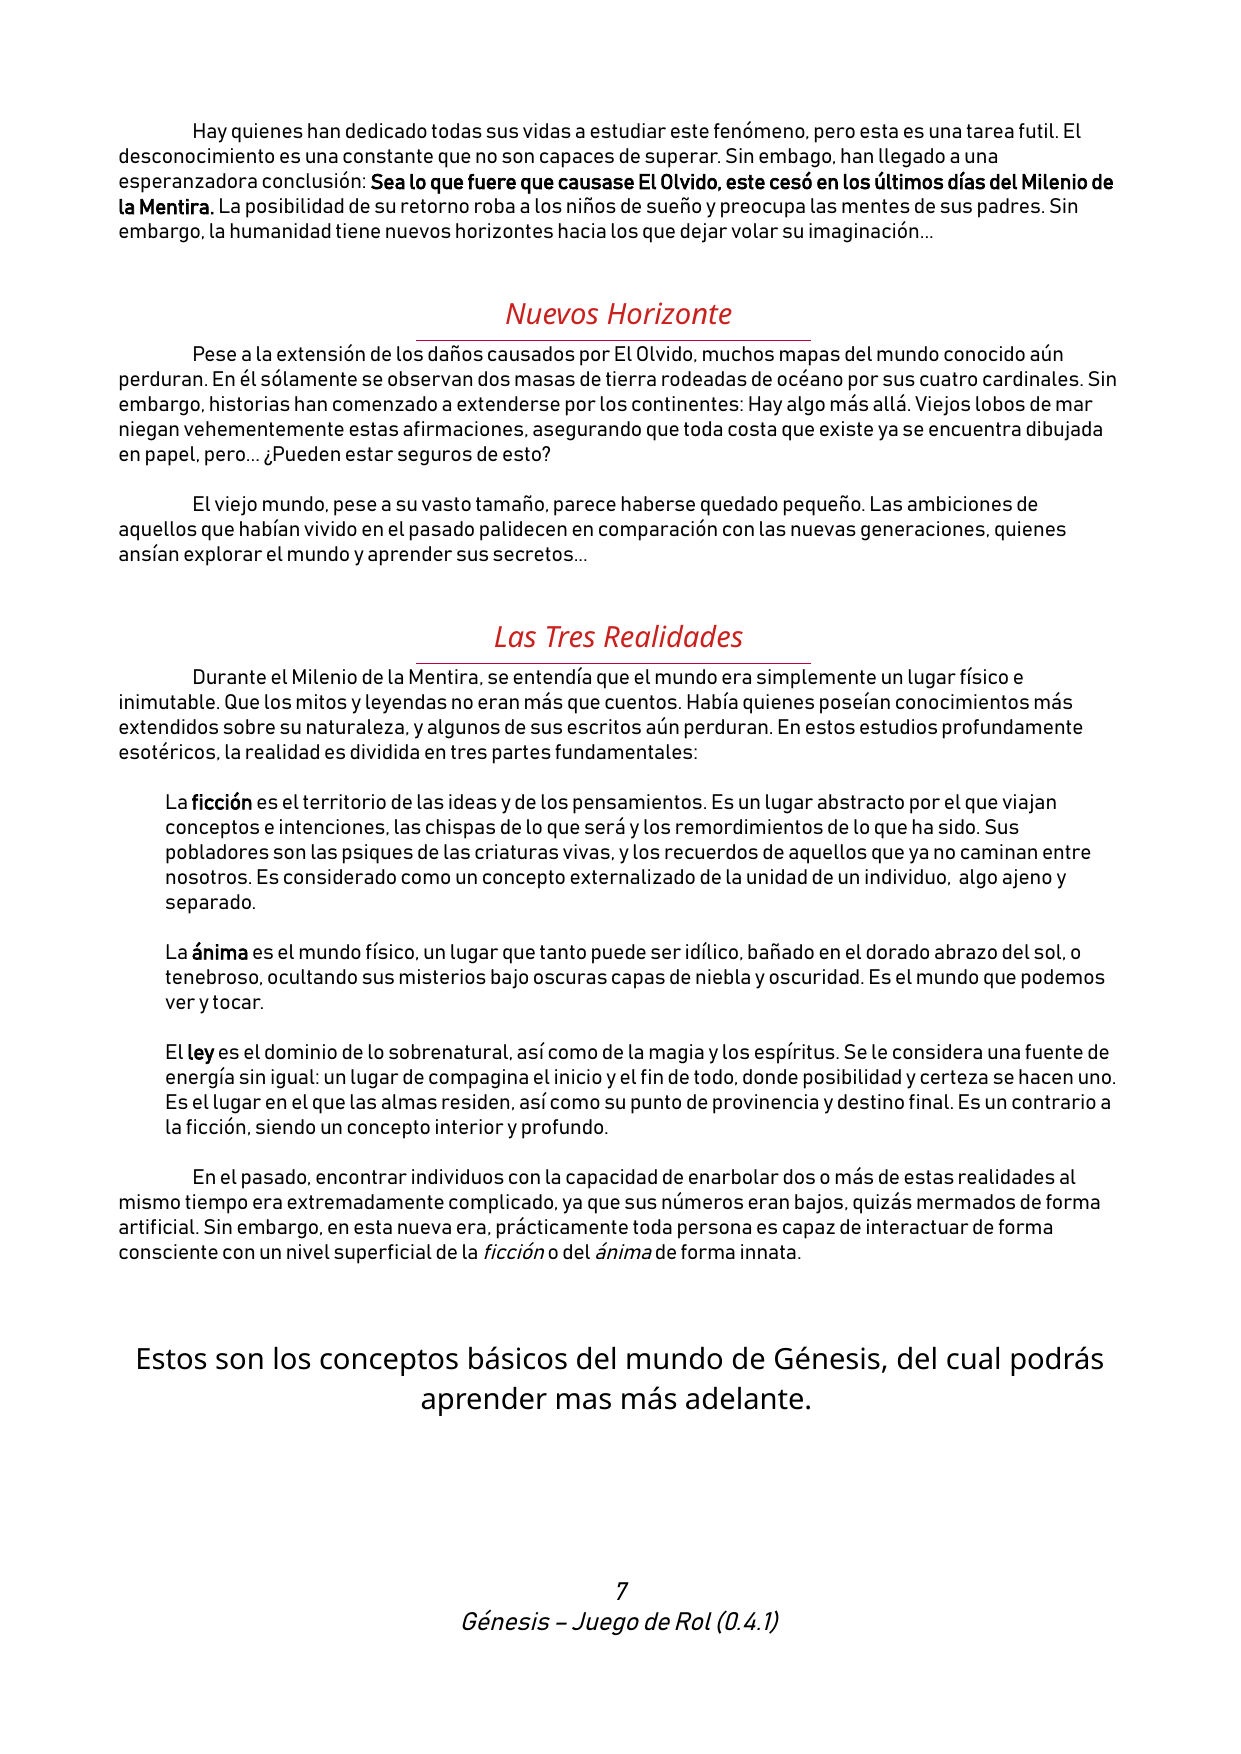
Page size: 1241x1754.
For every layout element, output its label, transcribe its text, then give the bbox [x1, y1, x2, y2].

text El viejo mundo, pese a su vasto tamaño, parece haberse quedado pequeño. Las ambiciones de aquellos que habían vivido en el pasado palidecen en comparación con las nuevas generaciones, quienes ansían explorar el mundo y aprender sus secretos... [118, 491, 1122, 566]
text En el pasado, encontrar individuos con la capacidad de enarbolar dos o más de estas realidades al mismo tiempo era extremadamente complicado, ya que sus números eran bajos, quizás mermados de forma artificial. Sin embargo, en esta nueva era, prácticamente toda persona es capaz de interactuar de forma consciente con un nivel superficial de la ficción o del ánima de forma innata. [118, 1163, 1122, 1263]
text Hay quienes han dedicado todas sus vidas a estudiar este fenómeno, pero esta es una tarea futil. El desconocimiento es una constante que no son capaces de superar. Sin embago, han llegado a una esperanzadora conclusión: Sea lo que fuere que causase El Olvido, este cesó en los últimos días del Milenio de la Mentira. La posibilidad de su retorno roba a los niños de sueño y preocupa las mentes de sus padres. Sin embargo, la humanidad tiene nuevos horizontes hacia los que dejar volar su imaginación... [118, 118, 1122, 243]
text Pese a la extensión de los daños causados por El Olvido, muchos mapas del mundo conocido aún perduran. En él sólamente se observan dos masas de tierra rodeadas de océano por sus cuatro cardinales. Sin embargo, historias han comenzado a extenderse por los continentes: Hay algo más allá. Viejos lobos de mar niegan vehementemente estas afirmaciones, asegurando que toda costa que existe ya se encuentra dibujada en papel, pero... ¿Pueden estar seguros de esto? [118, 333, 1122, 466]
text Nuevos Horizonte [118, 293, 1122, 333]
text La ficción es el territorio de las ideas y de los pensamientos. Es un lugar abstracto por el que viajan conceptos e intenciones, las chispas de lo que será y los remordimientos de lo que ha sido. Sus pobladores son las psiques de las criaturas vivas, y los recuerdos de aquellos que ya no caminan entre nosotros. Es considerado como un concepto externalizado de la unidad de un individuo, algo ajeno y separado. [165, 788, 1122, 913]
text Las Tres Realidades [118, 616, 1122, 656]
text El ley es el dominio de lo sobrenatural, así como de la magia y los espíritus. Se le considera una fuente de energía sin igual: un lugar de compagina el inicio y el fin de todo, donde posibilidad y certeza se hacen uno. Es el lugar en el que las almas residen, así como su punto de provinencia y destino final. Es un contrario a la ficción, siendo un concepto interior y profundo. [165, 1038, 1122, 1138]
text La ánima es el mundo físico, un lugar que tanto puede ser idílico, bañado en el dorado abrazo del sol, o tenebroso, ocultando sus misterios bajo oscuras capas de niebla y oscuridad. Es el mundo que podemos ver y tocar. [165, 938, 1122, 1013]
text Durante el Milenio de la Mentira, se entendía que el mundo era simplemente un lugar físico e inimutable. Que los mitos y leyendas no eran más que cuentos. Había quienes poseían conocimientos más extendidos sobre su naturaleza, y algunos de sus escritos aún perduran. En estos estudios profundamente esotéricos, la realidad es dividida en tres partes fundamentales: [118, 656, 1122, 763]
text Estos son los conceptos básicos del mundo de Génesis, del cual podrás aprender mas más adelante. [118, 1338, 1122, 1418]
